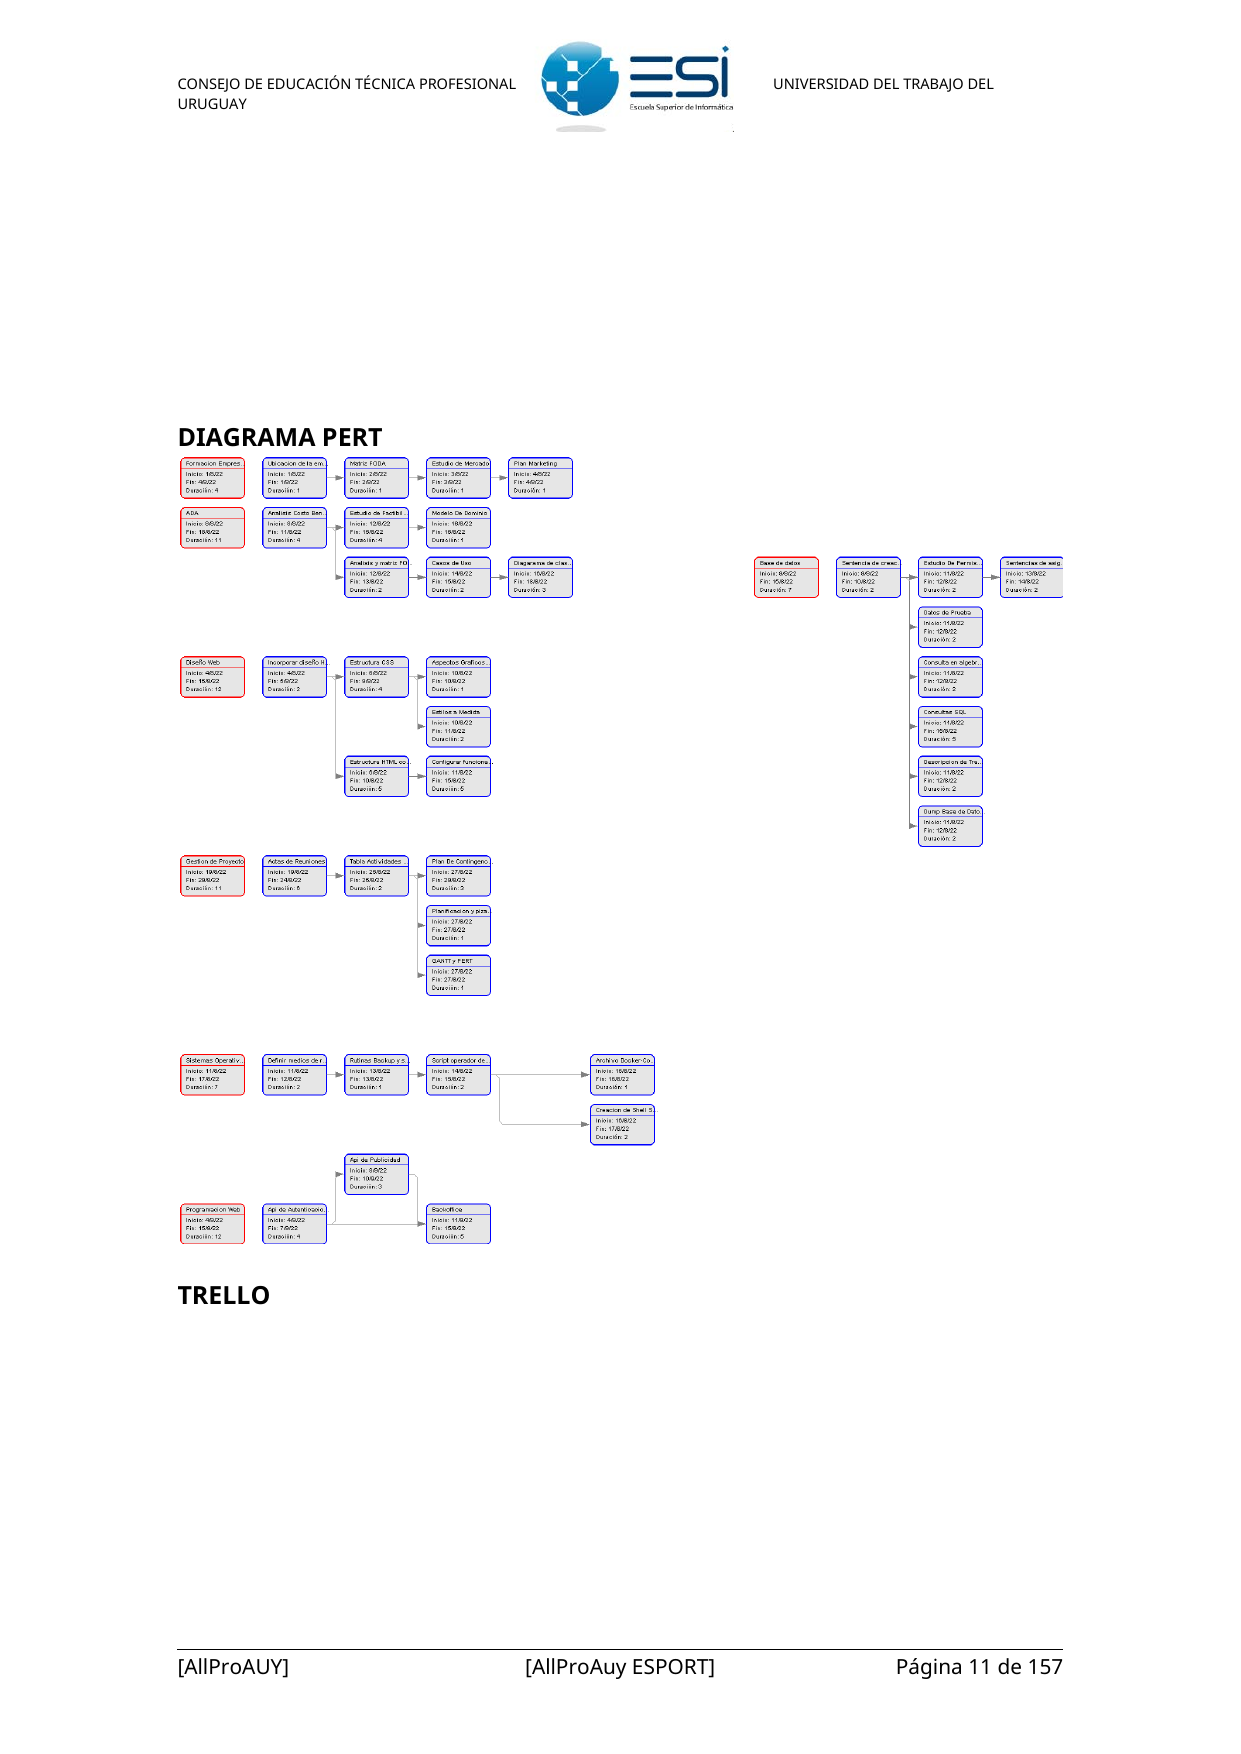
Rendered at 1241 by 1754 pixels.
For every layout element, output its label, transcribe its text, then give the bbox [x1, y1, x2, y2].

text TRELLO [177, 1277, 1063, 1312]
picture [534, 39, 734, 132]
picture [177, 454, 1063, 1244]
text DIAGRAMA PERT [177, 420, 1063, 454]
